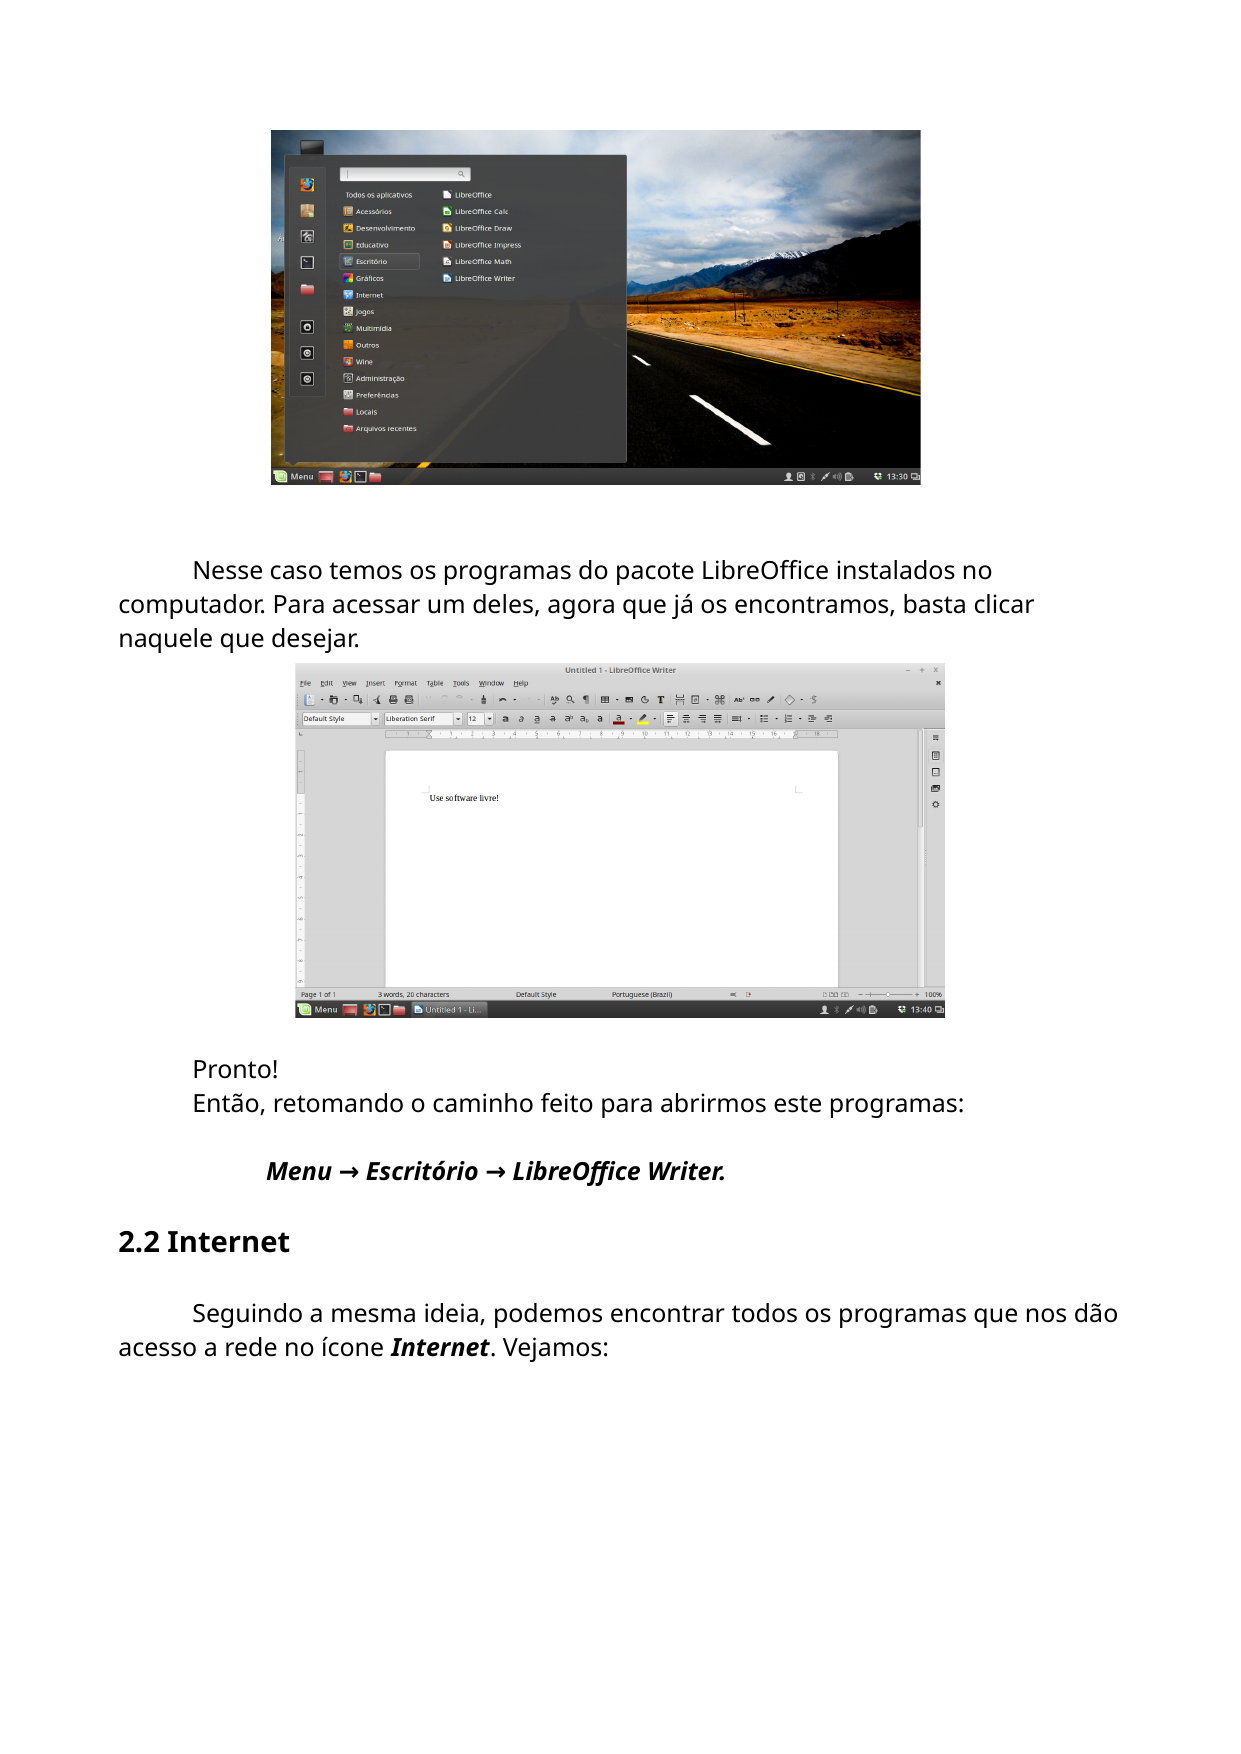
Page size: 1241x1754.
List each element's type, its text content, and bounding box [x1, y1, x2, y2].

text Menu → Escritório → LibreOffice Writer. [118, 1154, 1122, 1188]
text Seguindo a mesma ideia, podemos encontrar todos os programas que nos dão acesso a rede no ícone Internet. Vejamos: [118, 1296, 1122, 1364]
text Então, retomando o caminho feito para abrirmos este programas: [118, 1086, 1122, 1119]
text Nesse caso temos os programas do pacote LibreOffice instalados no computador. Para acessar um deles, agora que já os encontramos, basta clicar naquele que desejar. [118, 552, 1122, 655]
text 2.2 Internet [118, 1222, 1122, 1261]
picture [295, 663, 945, 1018]
text Pronto! [118, 1051, 1122, 1086]
picture [271, 130, 921, 485]
